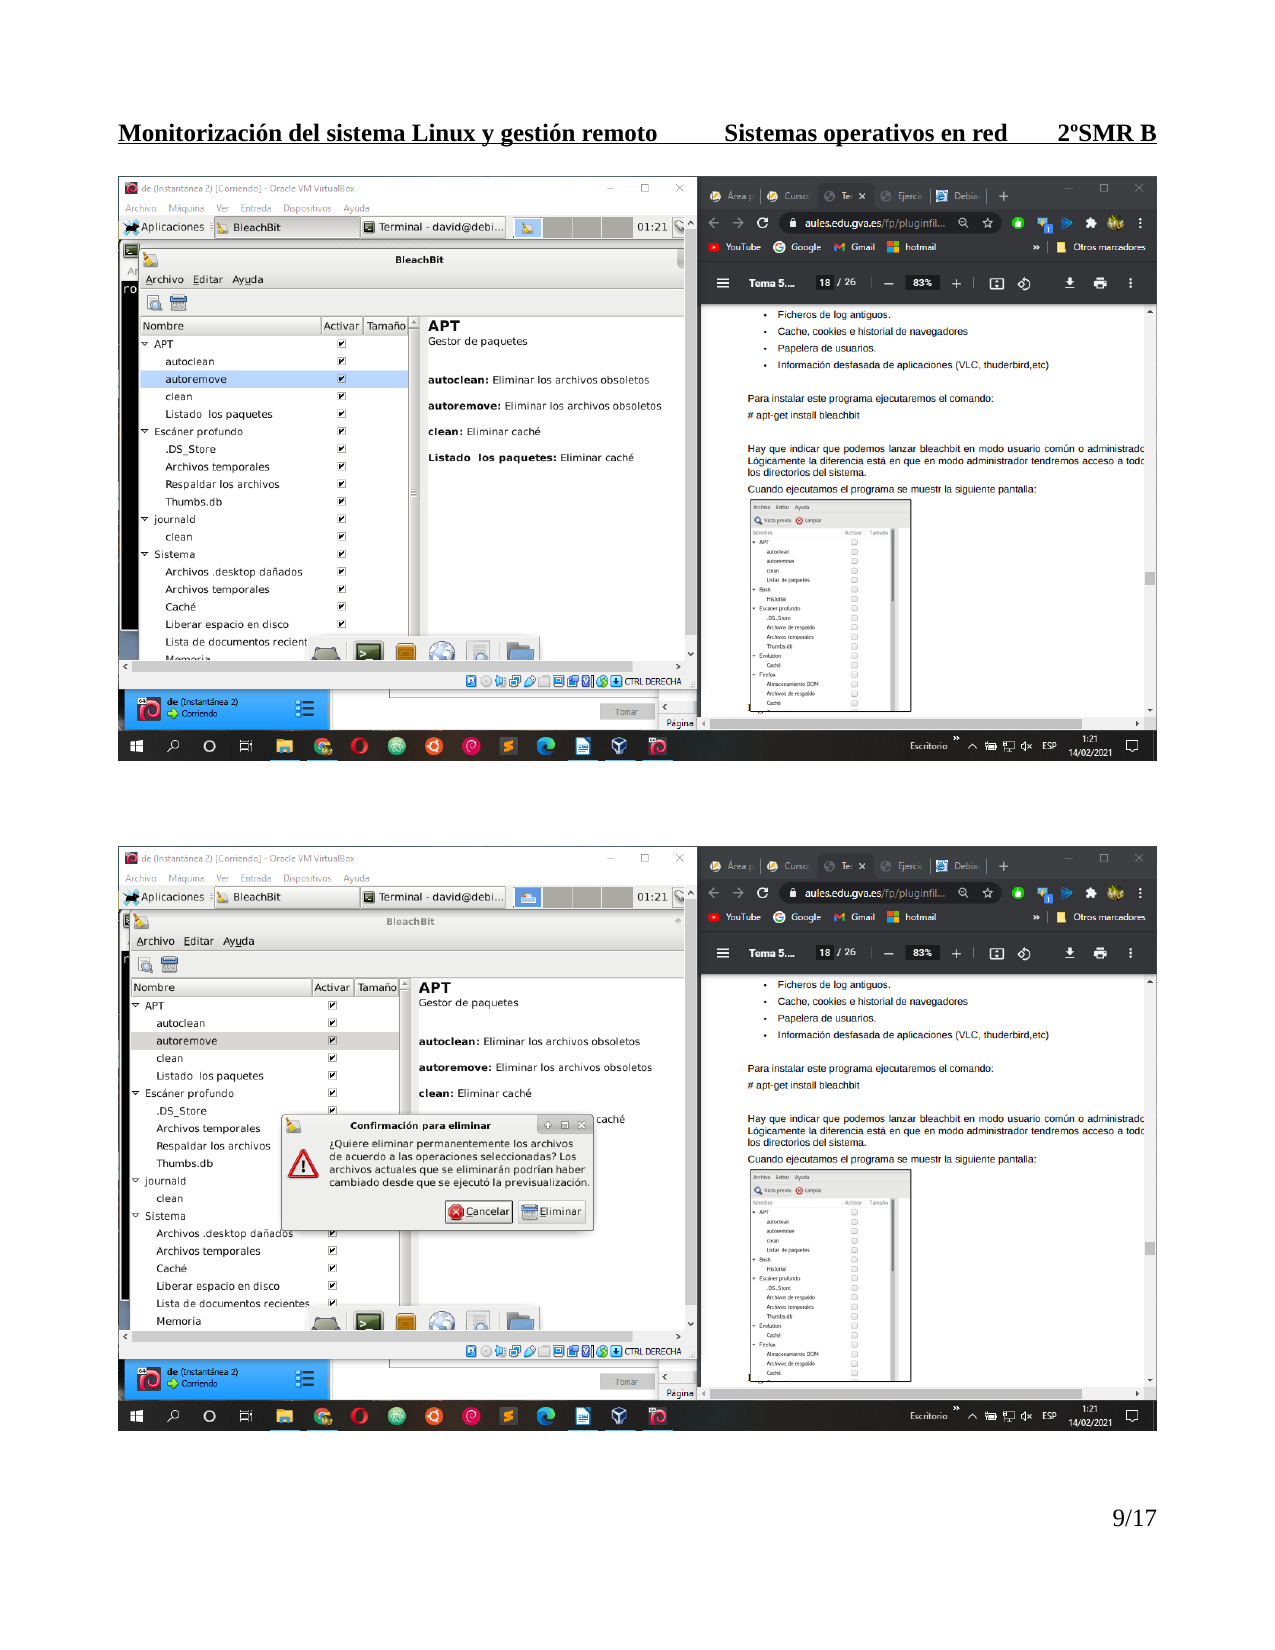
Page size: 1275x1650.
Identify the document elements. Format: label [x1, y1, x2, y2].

picture [118, 846, 1157, 1431]
picture [118, 176, 1157, 761]
